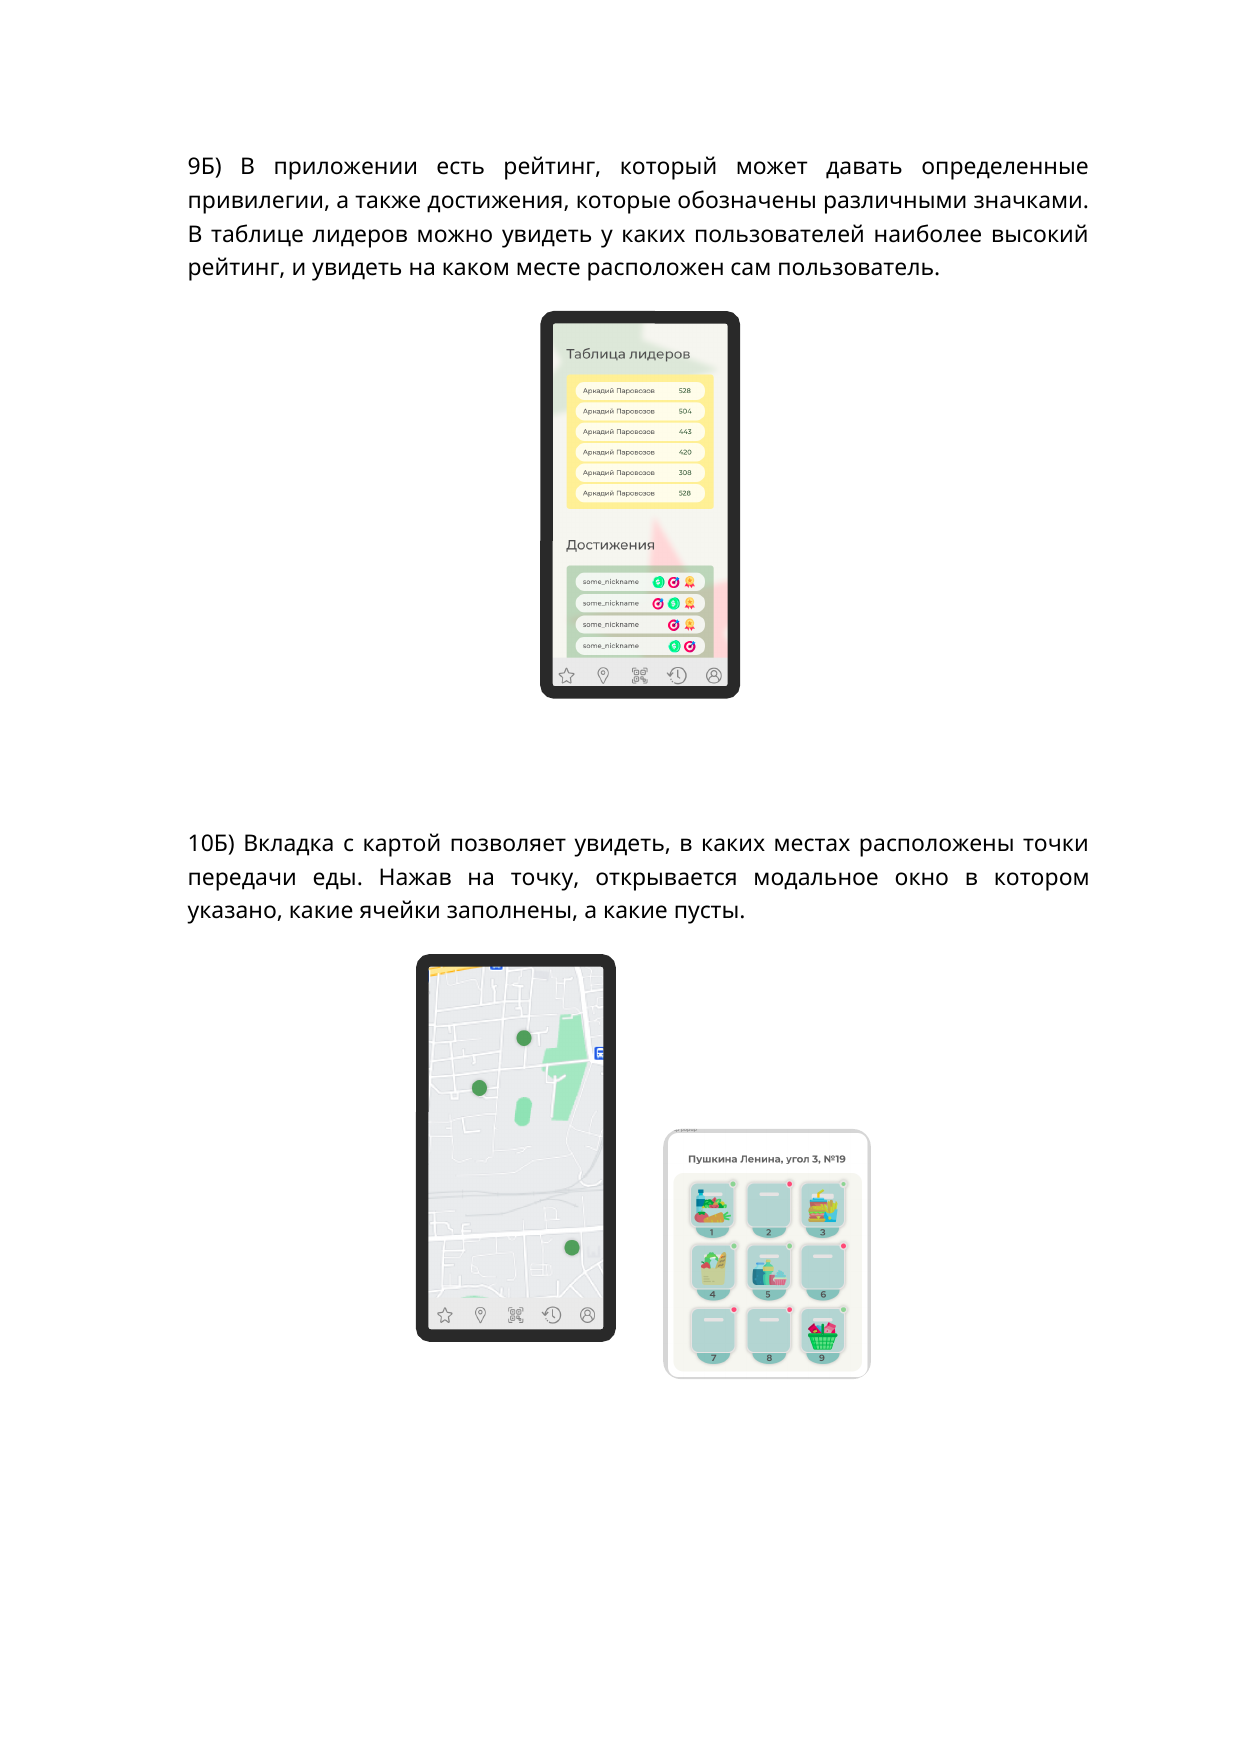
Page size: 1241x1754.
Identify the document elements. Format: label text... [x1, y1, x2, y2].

text 9Б) В приложении есть рейтинг, который может давать определенные привилегии, а также достижения, которые обозначены различными значками. В таблице лидеров можно увидеть у каких пользователей наиболее высокий рейтинг, и увидеть на каком месте расположен сам пользователь. [187, 150, 1090, 282]
picture [663, 1128, 871, 1380]
text 10Б) Вкладка с картой позволяет увидеть, в каких местах расположены точки передачи еды. Нажав на точку, открывается модальное окно в котором указано, какие ячейки заполнены, а какие пусты. [187, 827, 1090, 926]
picture [553, 324, 727, 686]
picture [429, 967, 603, 1329]
